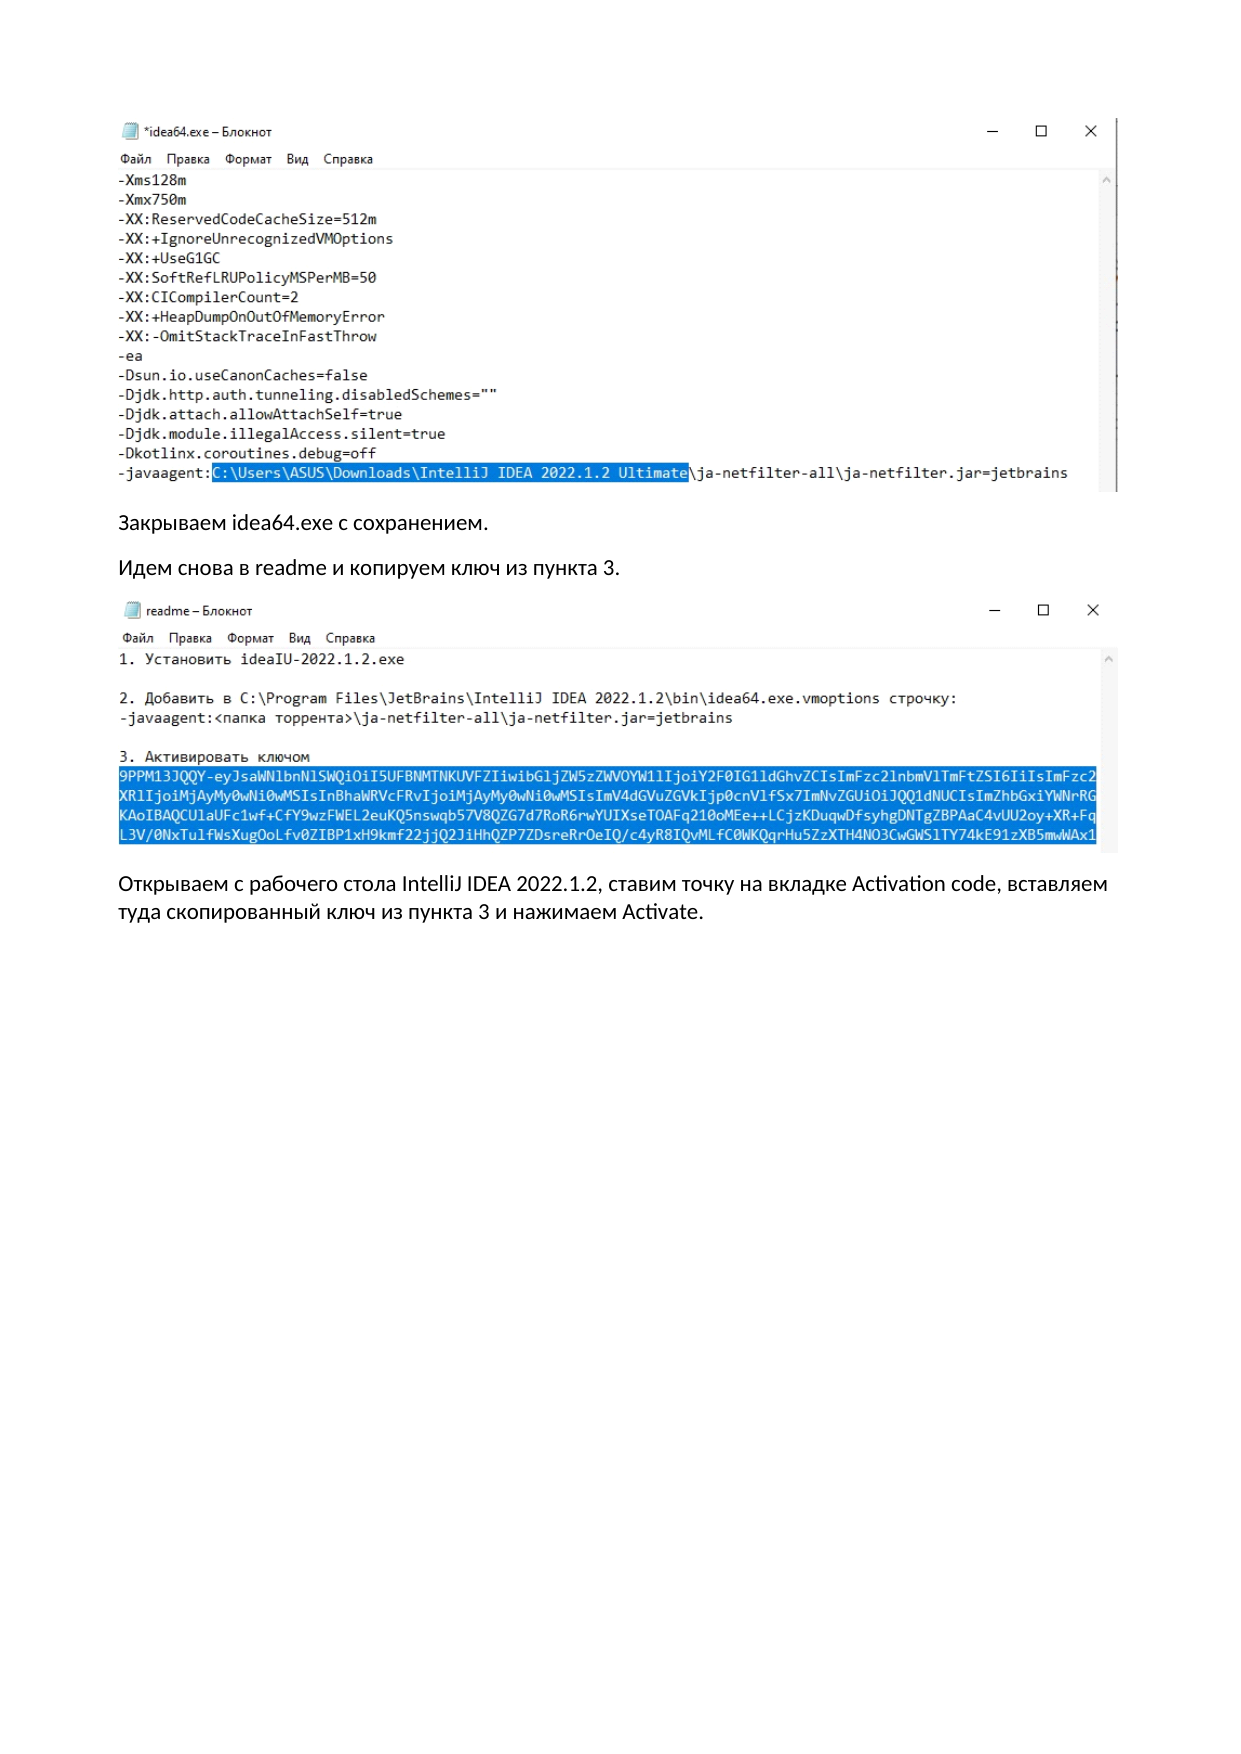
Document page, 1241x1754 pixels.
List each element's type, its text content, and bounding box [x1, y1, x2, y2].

text Закрываем idea64.exe с сохранением. [118, 508, 1122, 536]
text Идем снова в readme и копируем ключ из пункта 3. [118, 553, 1122, 581]
text Открываем с рабочего стола IntelliJ IDEA 2022.1.2, ставим точку на вкладке Activation code, вставляем туда скопированный ключ из пункта 3 и нажимаем Activate. [118, 869, 1122, 925]
